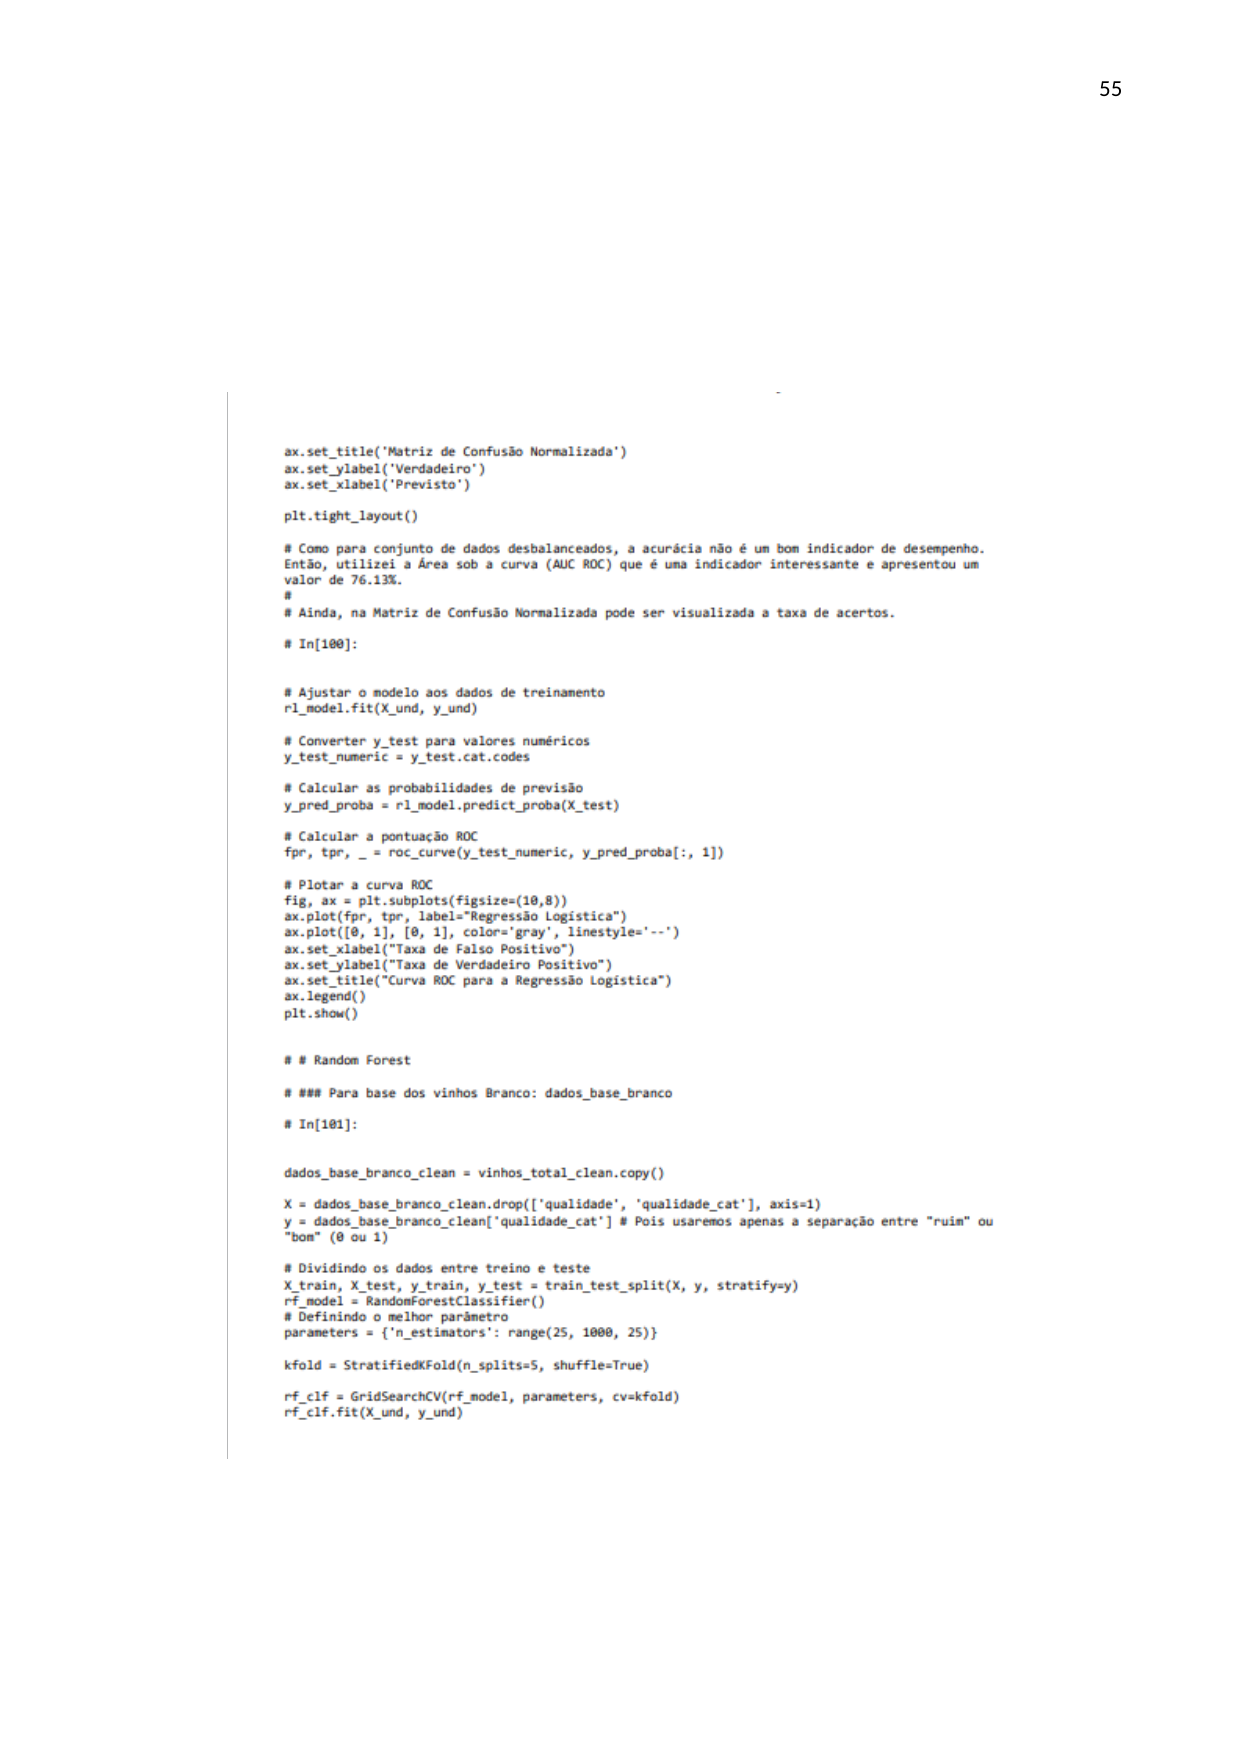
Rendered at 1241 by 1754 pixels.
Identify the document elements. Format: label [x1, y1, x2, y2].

picture [227, 392, 1073, 1459]
